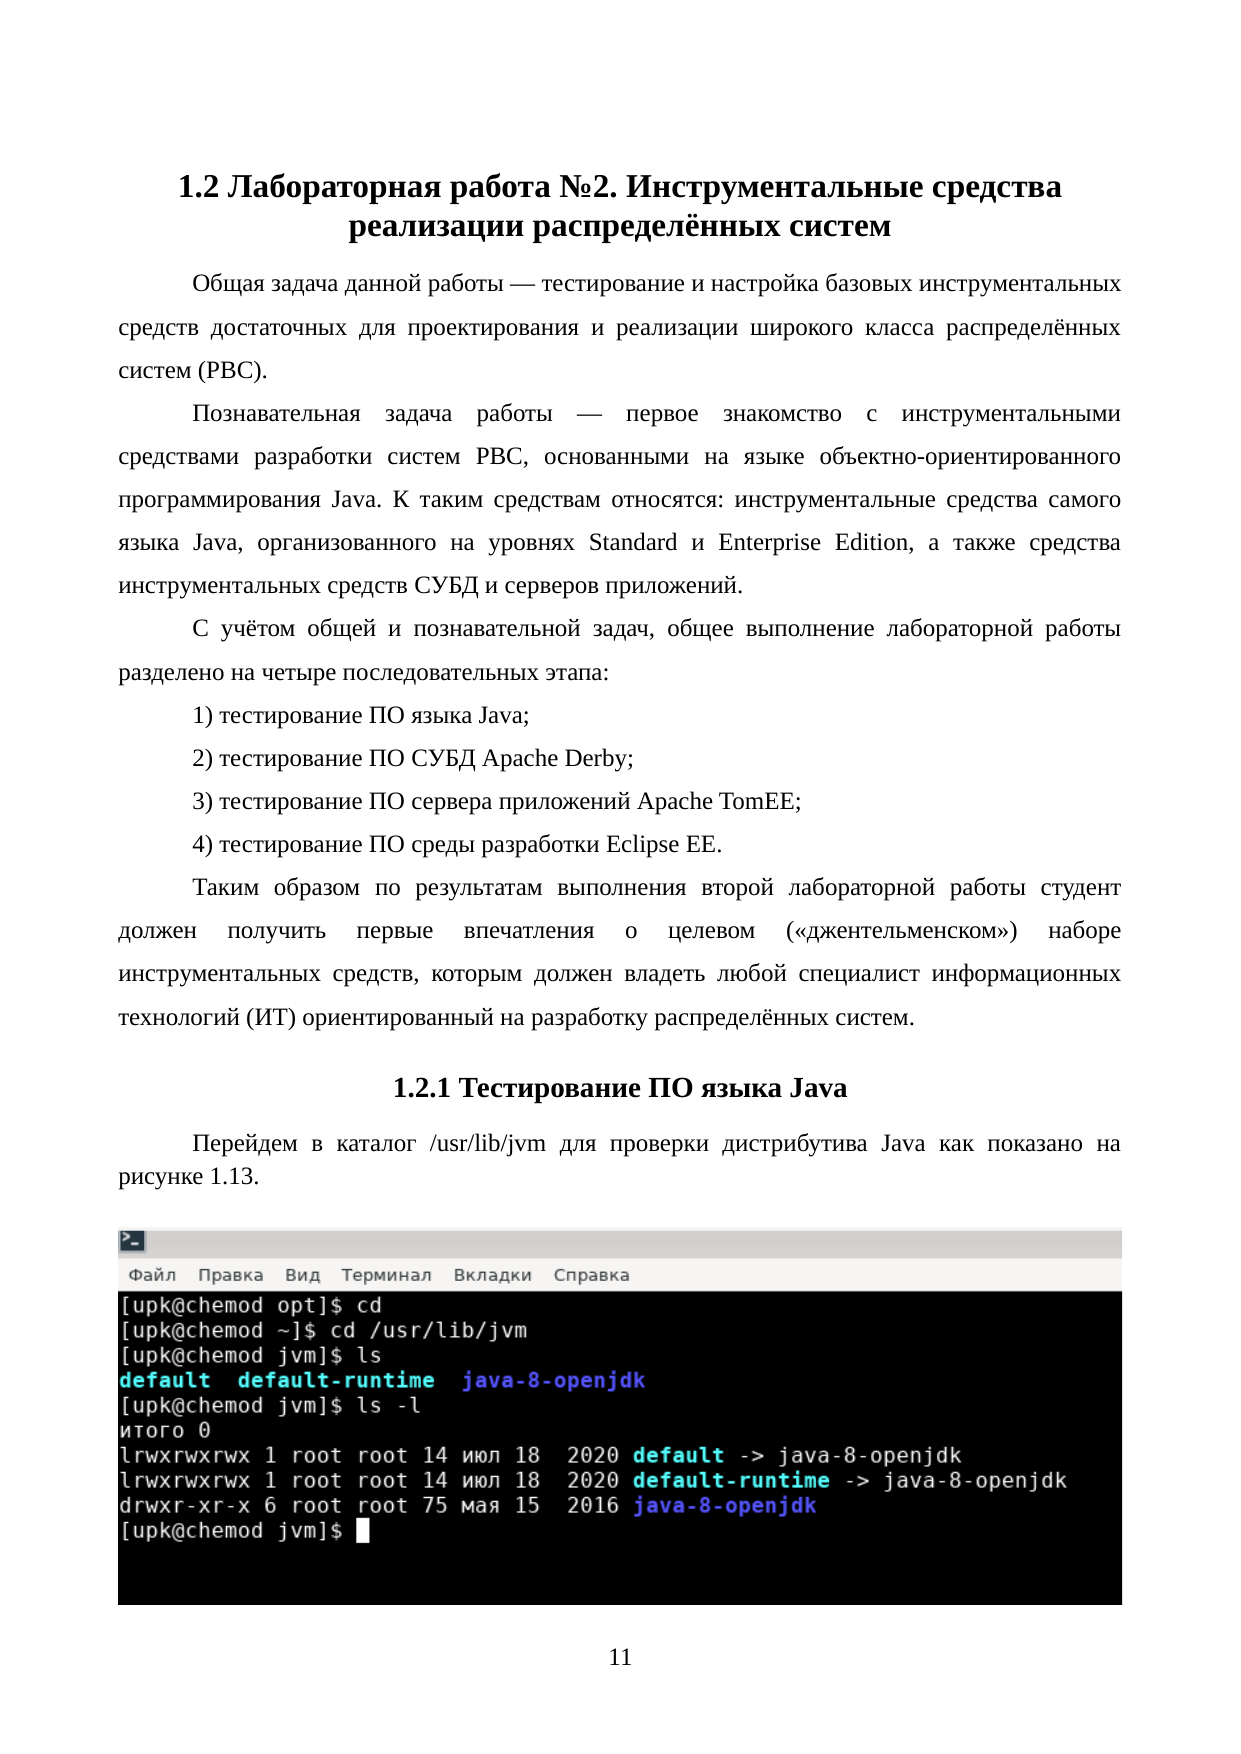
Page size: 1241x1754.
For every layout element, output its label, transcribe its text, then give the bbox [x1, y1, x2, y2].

text Познавательная задача работы — первое знакомство с инструментальными средствами разработки систем РВС, основанными на языке объектно-ориентированного программирования Java. К таким средствам относятся: инструментальные средства самого языка Java, организованного на уровнях Standard и Enterprise Edition, а также средства инструментальных средств СУБД и серверов приложений. [118, 398, 1122, 599]
text 4) тестирование ПО среды разработки Eclipse EE. [118, 829, 1122, 858]
text 1) тестирование ПО языка Java; [118, 700, 1122, 728]
text Перейдем в каталог /usr/lib/jvm для проверки дистрибутива Java как показано на рисунке 1.13. [118, 1128, 1122, 1190]
text С учётом общей и познавательной задач, общее выполнение лабораторной работы разделено на четыре последовательных этапа: [118, 613, 1122, 685]
subtitle 1.2.1 Тестирование ПО языка Java [118, 1070, 1122, 1103]
subtitle 1.2 Лабораторная работа №2. Инструментальные средства реализации распределённых систем [118, 167, 1122, 243]
text Общая задача данной работы — тестирование и настройка базовых инструментальных средств достаточных для проектирования и реализации широкого класса распределённых систем (РВС). [118, 268, 1122, 383]
text 2) тестирование ПО СУБД Apache Derby; [118, 743, 1122, 772]
text 3) тестирование ПО сервера приложений Apache TomEE; [118, 786, 1122, 815]
text Таким образом по результатам выполнения второй лабораторной работы студент должен получить первые впечатления о целевом («джентельменском») наборе инструментальных средств, которым должен владеть любой специалист информационных технологий (ИТ) ориентированный на разработку распределённых систем. [118, 872, 1122, 1030]
picture [118, 1227, 1123, 1605]
